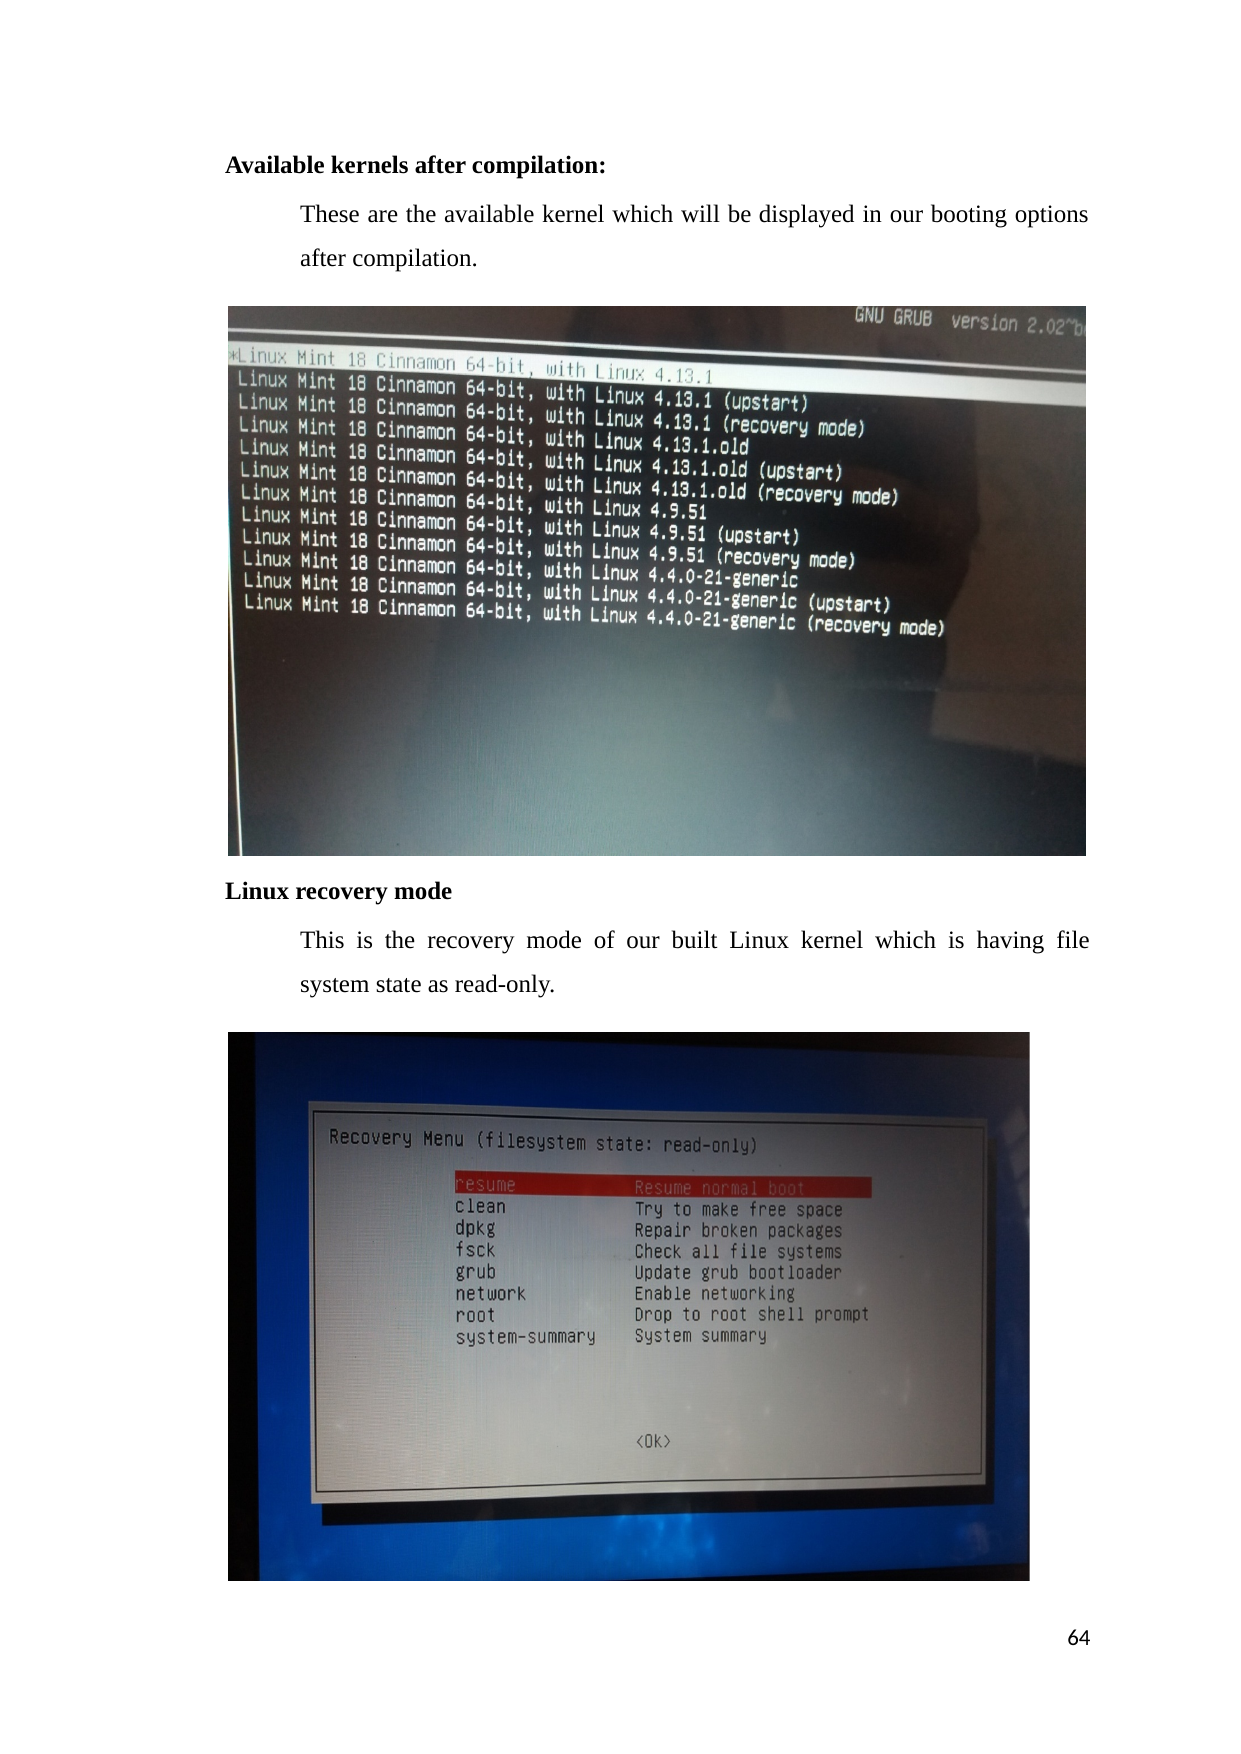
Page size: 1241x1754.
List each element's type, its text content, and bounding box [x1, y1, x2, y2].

subtitle Linux recovery mode [225, 876, 1090, 905]
text This is the recovery mode of our built Linux kernel which is having file system state as read-only. [300, 926, 1090, 997]
picture [228, 306, 1086, 856]
text These are the available kernel which will be displayed in our booting options after compilation. [300, 199, 1090, 271]
picture [228, 1032, 1030, 1581]
subtitle Available kernels after compilation: [225, 150, 1090, 179]
